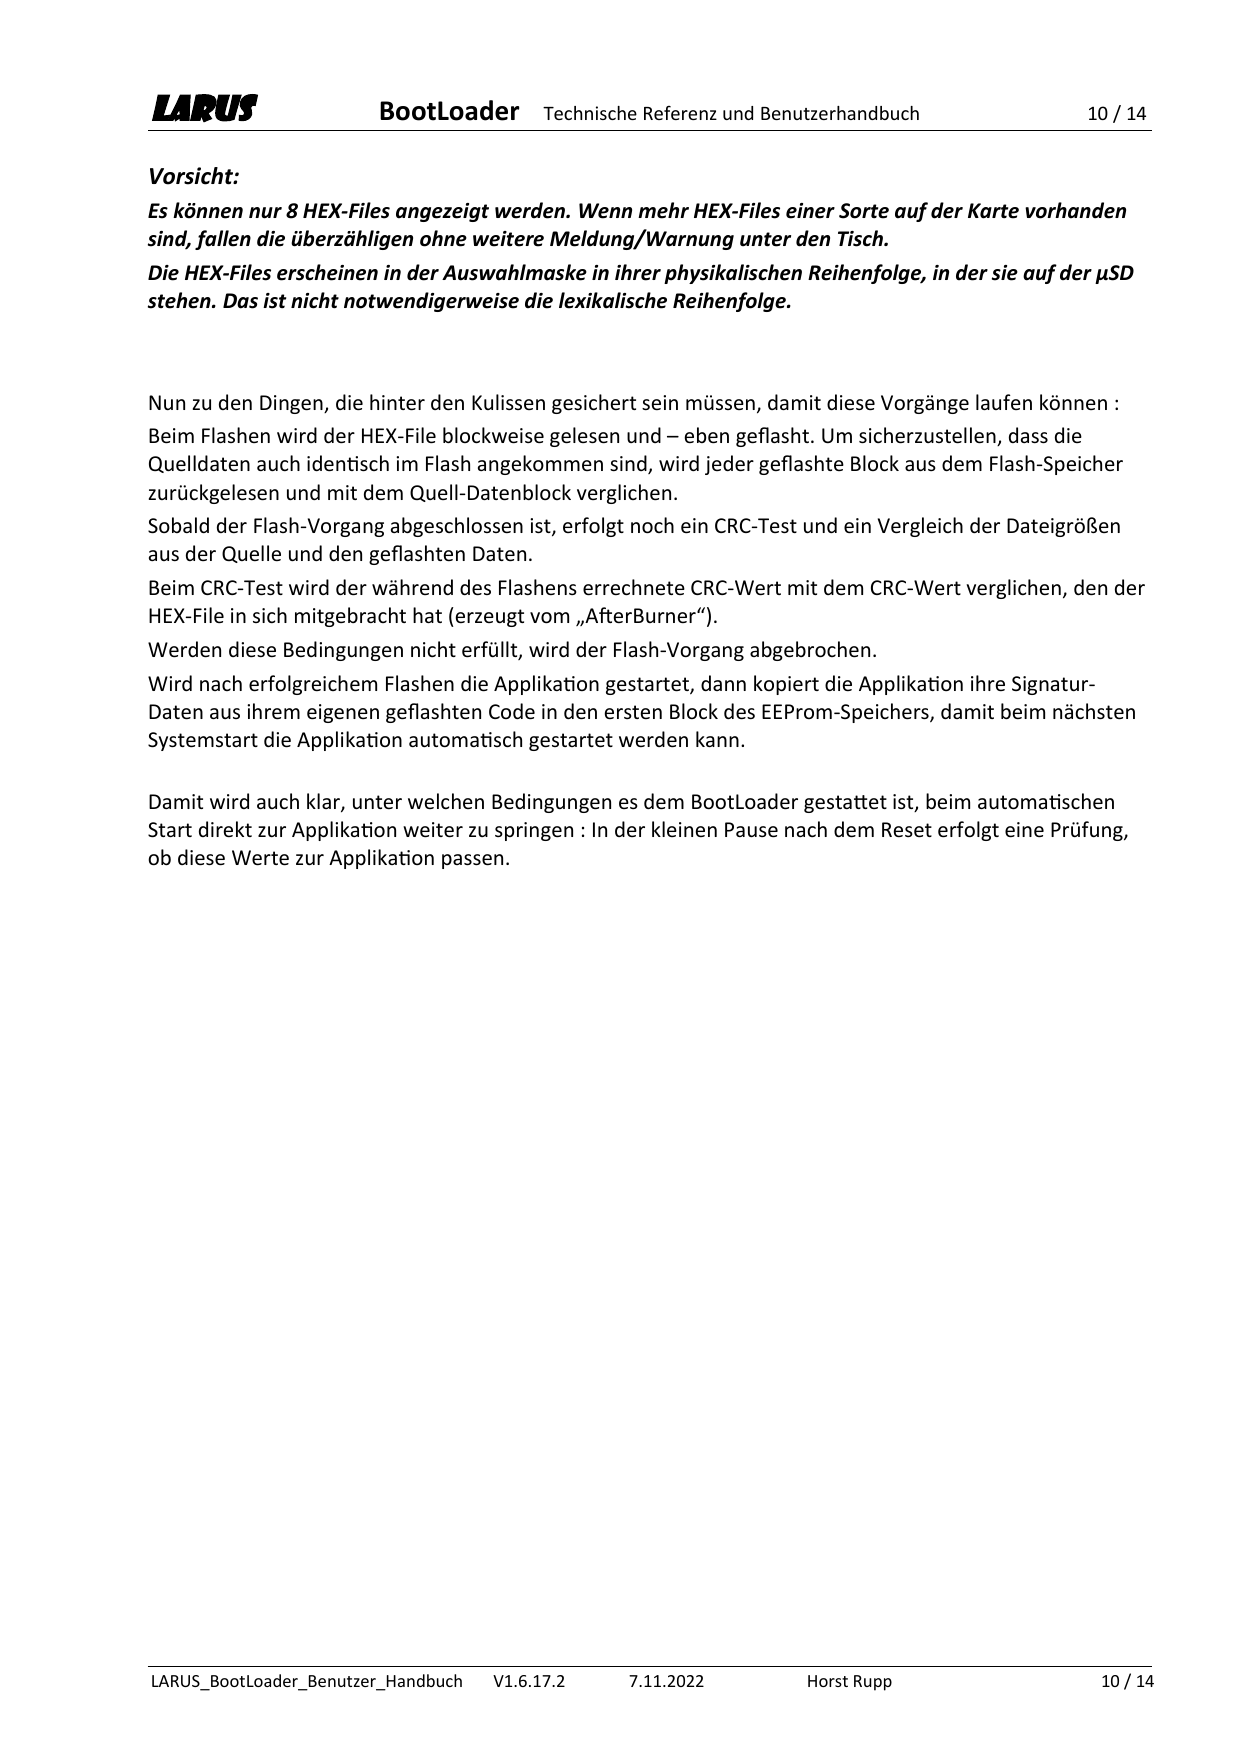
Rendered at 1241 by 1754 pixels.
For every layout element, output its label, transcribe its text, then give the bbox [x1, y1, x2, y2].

text Beim Flashen wird der HEX-File blockweise gelesen und – eben geflasht. Um sicherzustellen, dass die Quelldaten auch identisch im Flash angekommen sind, wird jeder geflashte Block aus dem Flash-Speicher zurückgelesen und mit dem Quell-Datenblock verglichen. [148, 422, 1152, 506]
text Beim CRC-Test wird der während des Flashens errechnete CRC-Wert mit dem CRC-Wert verglichen, den der HEX-File in sich mitgebracht hat (erzeugt vom „AfterBurner“). [148, 573, 1152, 629]
text Wird nach erfolgreichem Flashen die Applikation gestartet, dann kopiert die Applikation ihre Signatur-Daten aus ihrem eigenen geflashten Code in den ersten Block des EEProm-Speichers, damit beim nächsten Systemstart die Applikation automatisch gestartet werden kann. [148, 669, 1152, 781]
text Die HEX-Files erscheinen in der Auswahlmaske in ihrer physikalischen Reihenfolge, in der sie auf der µSD stehen. Das ist nicht notwendigerweise die lexikalische Reihenfolge. [148, 258, 1152, 314]
text Vorsicht: [148, 160, 1152, 190]
text Damit wird auch klar, unter welchen Bedingungen es dem BootLoader gestattet ist, beim automatischen Start direkt zur Applikation weiter zu springen : In der kleinen Pause nach dem Reset erfolgt eine Prüfung, ob diese Werte zur Applikation passen. [148, 787, 1152, 871]
text Nun zu den Dingen, die hinter den Kulissen gesichert sein müssen, damit diese Vorgänge laufen können : [148, 388, 1152, 416]
text Es können nur 8 HEX-Files angezeigt werden. Wenn mehr HEX-Files einer Sorte auf der Karte vorhanden sind, fallen die überzähligen ohne weitere Meldung/Warnung unter den Tisch. [148, 196, 1152, 252]
text Sobald der Flash-Vorgang abgeschlossen ist, erfolgt noch ein CRC-Test und ein Vergleich der Dateigrößen aus der Quelle und den geflashten Daten. [148, 511, 1152, 567]
text Werden diese Bedingungen nicht erfüllt, wird der Flash-Vorgang abgebrochen. [148, 635, 1152, 663]
